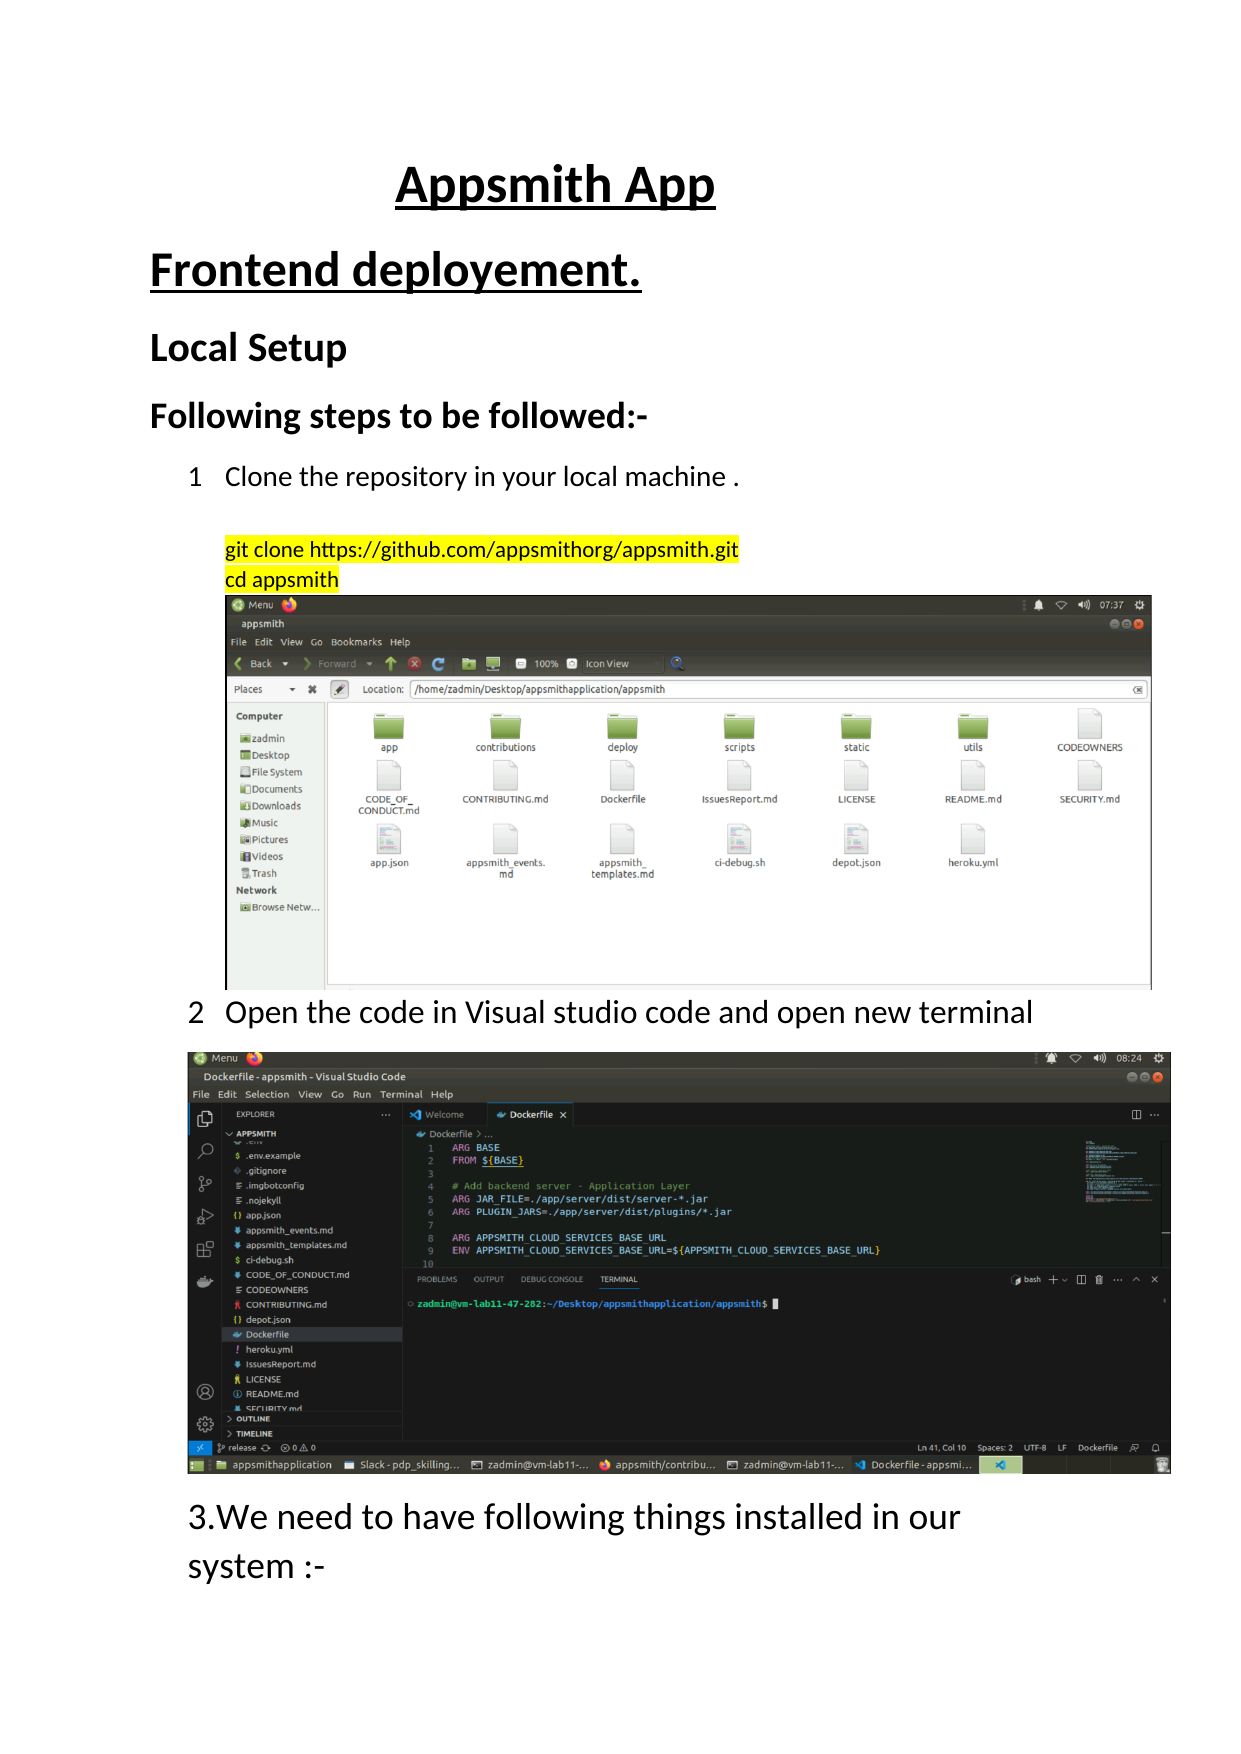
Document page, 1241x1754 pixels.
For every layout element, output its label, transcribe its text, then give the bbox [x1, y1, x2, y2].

text 3.We need to have following things installed in our system :- [187, 1493, 1090, 1588]
picture [225, 595, 1152, 990]
text Following steps to be followed:- [150, 392, 1090, 438]
list Open the code in Visual studio code and open new terminal [187, 991, 1090, 1032]
list git clone https://github.com/appsmithorg/appsmith.git [225, 535, 1090, 563]
text Appsmith App [150, 150, 1090, 216]
text Frontend deployement. [150, 238, 1090, 299]
list Clone the repository in your local machine . [187, 458, 1090, 494]
picture [187, 1052, 1171, 1474]
list cd appsmith [225, 565, 1090, 593]
text Local Setup [150, 321, 1090, 371]
